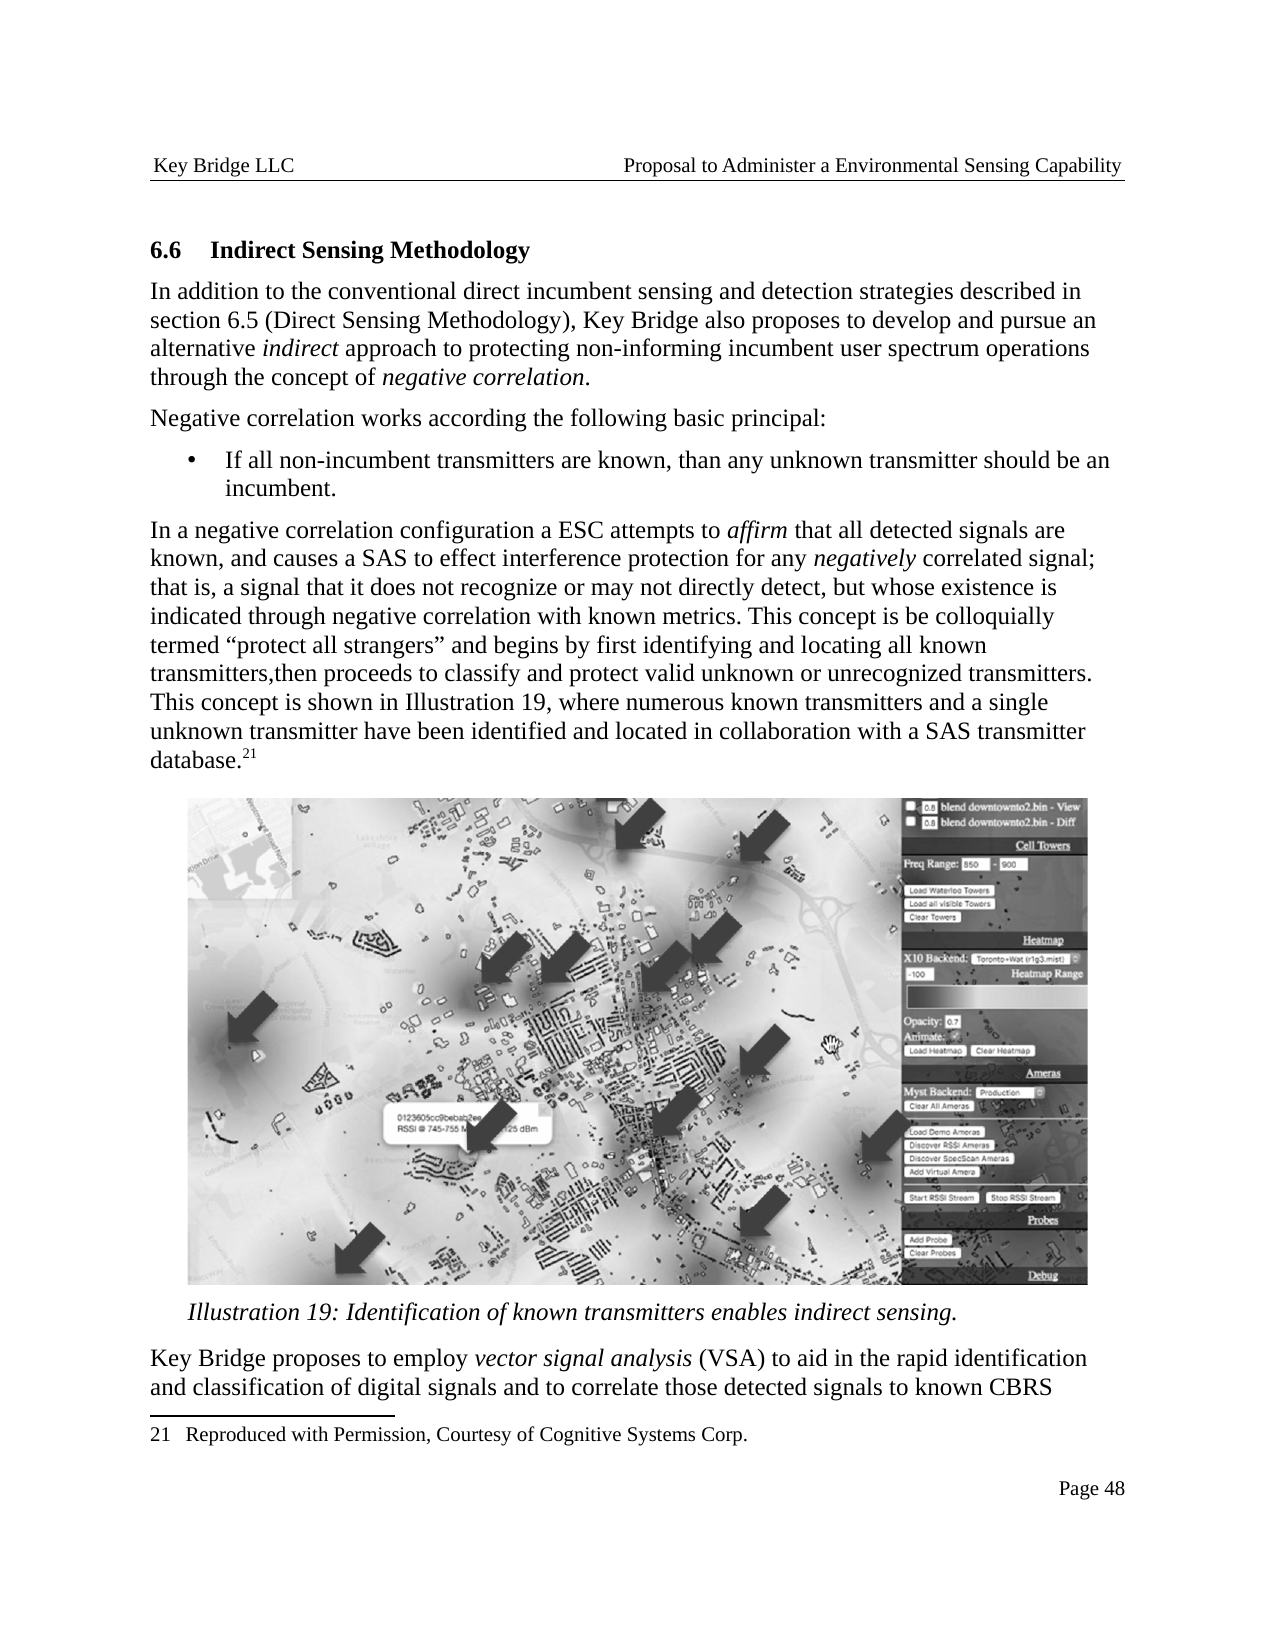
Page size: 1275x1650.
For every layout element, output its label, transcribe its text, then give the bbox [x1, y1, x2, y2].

text In a negative correlation configuration a ESC attempts to affirm that all detected signals are known, and causes a SAS to effect interference protection for any negatively correlated signal; that is, a signal that it does not recognize or may not directly detect, but whose existence is indicated through negative correlation with known metrics. This concept is be colloquially termed “protect all strangers” and begins by first identifying and locating all known transmitters,then proceeds to classify and protect valid unknown or unrecognized transmitters. This concept is shown in Illustration 19, where numerous known transmitters and a single unknown transmitter have been identified and located in collaboration with a SAS transmitter database. [150, 515, 1125, 773]
text Negative correlation works according the following basic principal: [150, 403, 1125, 432]
list If all non-incumbent transmitters are known, than any unknown transmitter should be an incumbent. [187, 445, 1125, 502]
text In addition to the conventional direct incumbent sensing and detection strategies described in section 6.5 (Direct Sensing Methodology), Key Bridge also proposes to develop and pursue an alternative indirect approach to protecting non-informing incumbent user spectrum operations through the concept of negative correlation. [150, 276, 1125, 391]
text Key Bridge proposes to employ vector signal analysis (VSA) to aid in the rapid identification and classification of digital signals and to correlate those detected signals to known CBRS [150, 786, 1125, 1401]
text Illustration 19: Identification of known transmitters enables indirect sensing. [187, 1285, 1087, 1326]
subtitle Indirect Sensing Methodology [150, 235, 1125, 263]
text Reproduced with Permission, Courtesy of Cognitive Systems Corp. [150, 1422, 1125, 1446]
picture [187, 798, 1088, 1285]
